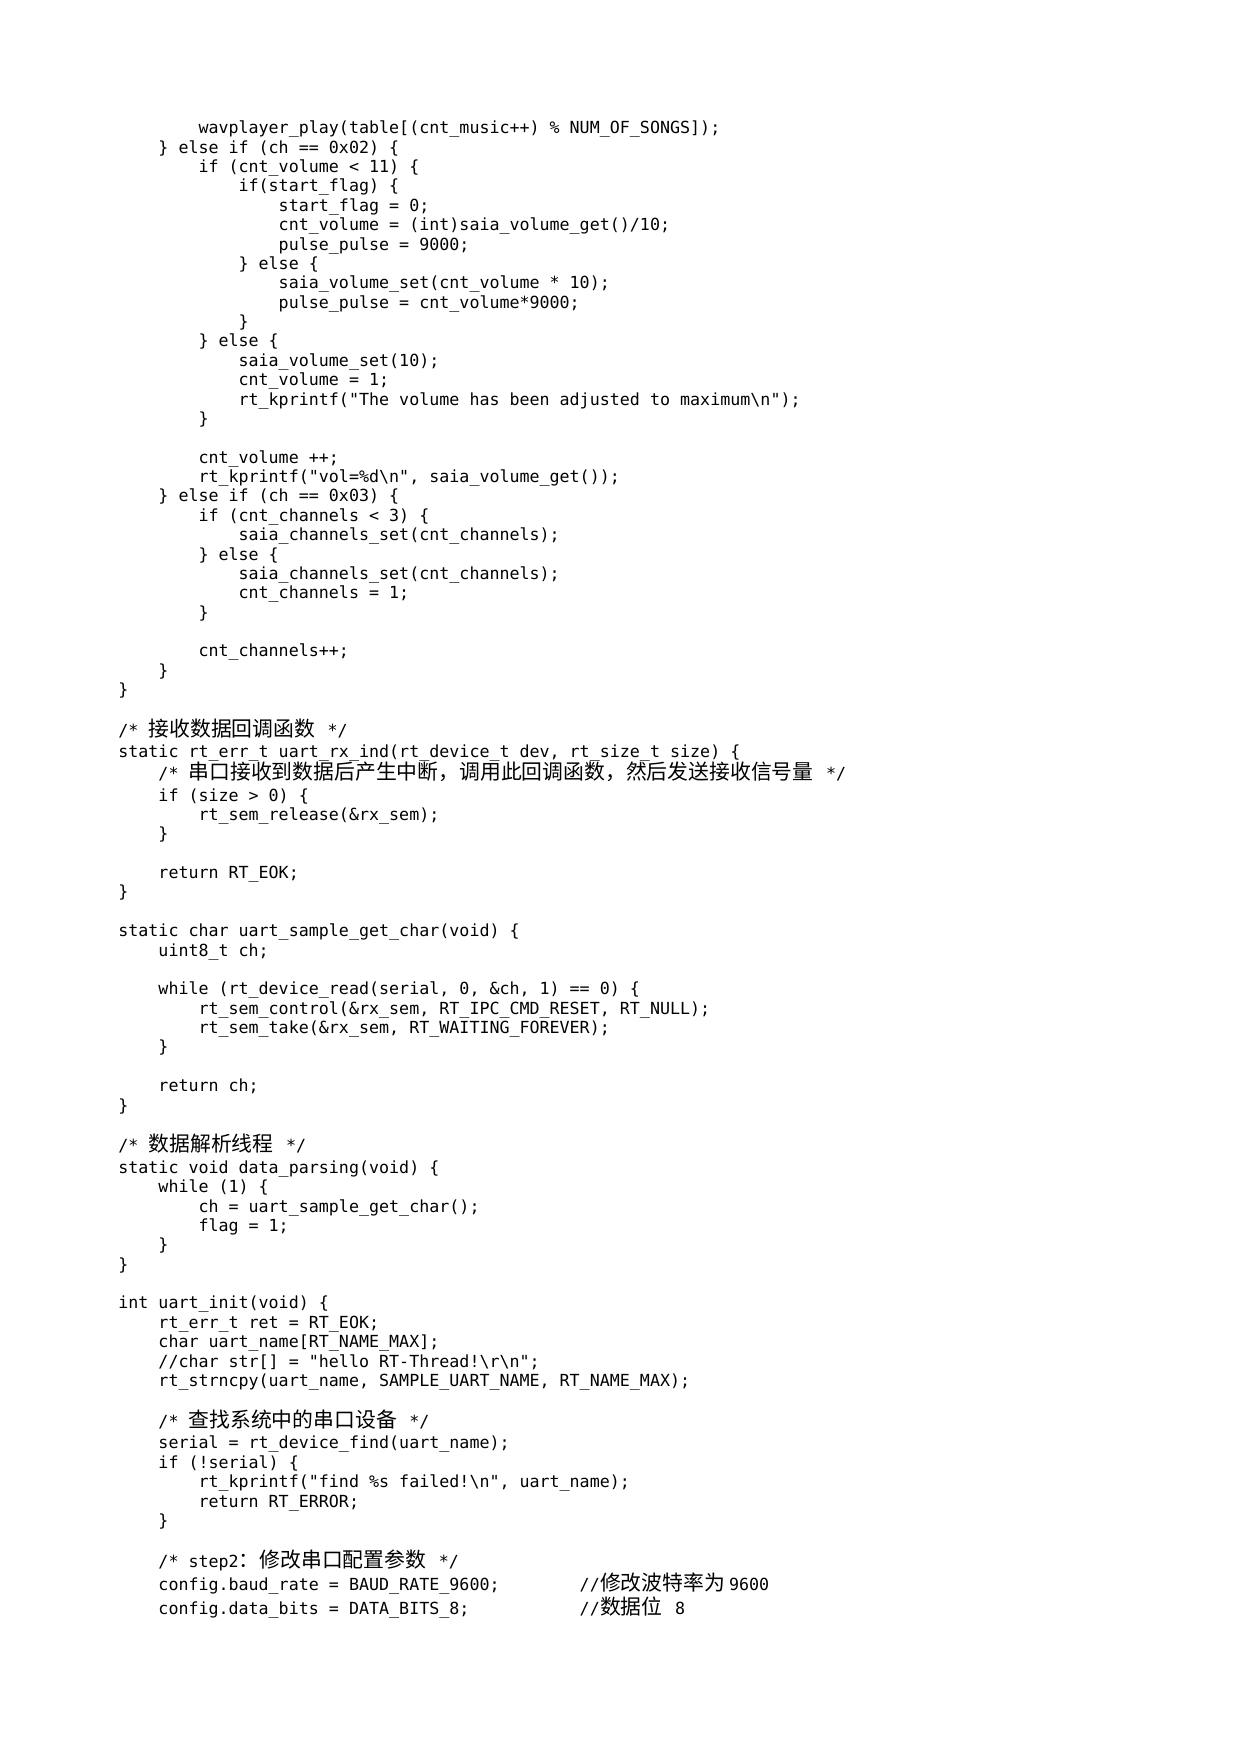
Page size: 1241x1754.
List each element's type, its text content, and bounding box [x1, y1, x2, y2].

text static char uart_sample_get_char(void) { [118, 921, 1122, 940]
text rt_kprintf("vol=%d\n", saia_volume_get()); [118, 467, 1122, 486]
text rt_sem_release(&rx_sem); [118, 805, 1122, 824]
text cnt_channels++; [118, 641, 1122, 661]
text } [118, 1235, 1122, 1255]
text } else { [118, 544, 1122, 564]
text } [118, 824, 1122, 843]
text return RT_EOK; [118, 863, 1122, 882]
text start_flag = 0; [118, 196, 1122, 215]
text while (1) { [118, 1177, 1122, 1197]
text } [118, 602, 1122, 622]
text cnt_channels = 1; [118, 583, 1122, 602]
text } [118, 680, 1122, 699]
text config.data_bits = DATA_BITS_8; //数据位 8 [118, 1597, 1122, 1621]
text //char str[] = "hello RT-Thread!\r\n"; [118, 1352, 1122, 1371]
text } [118, 312, 1122, 331]
text if (cnt_channels < 3) { [118, 506, 1122, 525]
text ch = uart_sample_get_char(); [118, 1197, 1122, 1216]
text if (size > 0) { [118, 785, 1122, 805]
text } else { [118, 331, 1122, 351]
text } [118, 1095, 1122, 1115]
text if(start_flag) { [118, 176, 1122, 196]
text rt_sem_take(&rx_sem, RT_WAITING_FOREVER); [118, 1018, 1122, 1037]
text char uart_name[RT_NAME_MAX]; [118, 1332, 1122, 1352]
text saia_volume_set(10); [118, 351, 1122, 370]
text } [118, 1255, 1122, 1274]
text cnt_volume ++; [118, 447, 1122, 467]
text /* step2：修改串口配置参数 */ [118, 1549, 1122, 1573]
text flag = 1; [118, 1216, 1122, 1235]
text } else if (ch == 0x02) { [118, 137, 1122, 157]
text } [118, 1511, 1122, 1530]
text saia_channels_set(cnt_channels); [118, 564, 1122, 583]
text /* 数据解析线程 */ [118, 1134, 1122, 1158]
text /* 查找系统中的串口设备 */ [118, 1410, 1122, 1433]
text while (rt_device_read(serial, 0, &ch, 1) == 0) { [118, 979, 1122, 998]
text static rt_err_t uart_rx_ind(rt_device_t dev, rt_size_t size) { [118, 742, 1122, 762]
text saia_channels_set(cnt_channels); [118, 525, 1122, 544]
text /* 接收数据回调函数 */ [118, 719, 1122, 742]
text cnt_volume = 1; [118, 370, 1122, 389]
text return RT_ERROR; [118, 1491, 1122, 1511]
text /* 串口接收到数据后产生中断，调用此回调函数，然后发送接收信号量 */ [118, 762, 1122, 785]
text rt_kprintf("The volume has been adjusted to maximum\n"); [118, 389, 1122, 409]
text serial = rt_device_find(uart_name); [118, 1433, 1122, 1453]
text saia_volume_set(cnt_volume * 10); [118, 273, 1122, 292]
text rt_err_t ret = RT_EOK; [118, 1313, 1122, 1332]
text uint8_t ch; [118, 940, 1122, 960]
text rt_strncpy(uart_name, SAMPLE_UART_NAME, RT_NAME_MAX); [118, 1371, 1122, 1390]
text pulse_pulse = 9000; [118, 234, 1122, 254]
text } [118, 409, 1122, 428]
text config.baud_rate = BAUD_RATE_9600; //修改波特率为9600 [118, 1573, 1122, 1597]
text } [118, 882, 1122, 902]
text static void data_parsing(void) { [118, 1158, 1122, 1177]
text } else { [118, 254, 1122, 273]
text } [118, 1037, 1122, 1057]
text rt_kprintf("find %s failed!\n", uart_name); [118, 1472, 1122, 1491]
text pulse_pulse = cnt_volume*9000; [118, 292, 1122, 312]
text cnt_volume = (int)saia_volume_get()/10; [118, 215, 1122, 234]
text } else if (ch == 0x03) { [118, 486, 1122, 506]
text } [118, 661, 1122, 680]
text return ch; [118, 1076, 1122, 1095]
text rt_sem_control(&rx_sem, RT_IPC_CMD_RESET, RT_NULL); [118, 998, 1122, 1018]
text if (cnt_volume < 11) { [118, 157, 1122, 176]
text int uart_init(void) { [118, 1293, 1122, 1313]
text if (!serial) { [118, 1453, 1122, 1472]
text wavplayer_play(table[(cnt_music++) % NUM_OF_SONGS]); [118, 118, 1122, 137]
